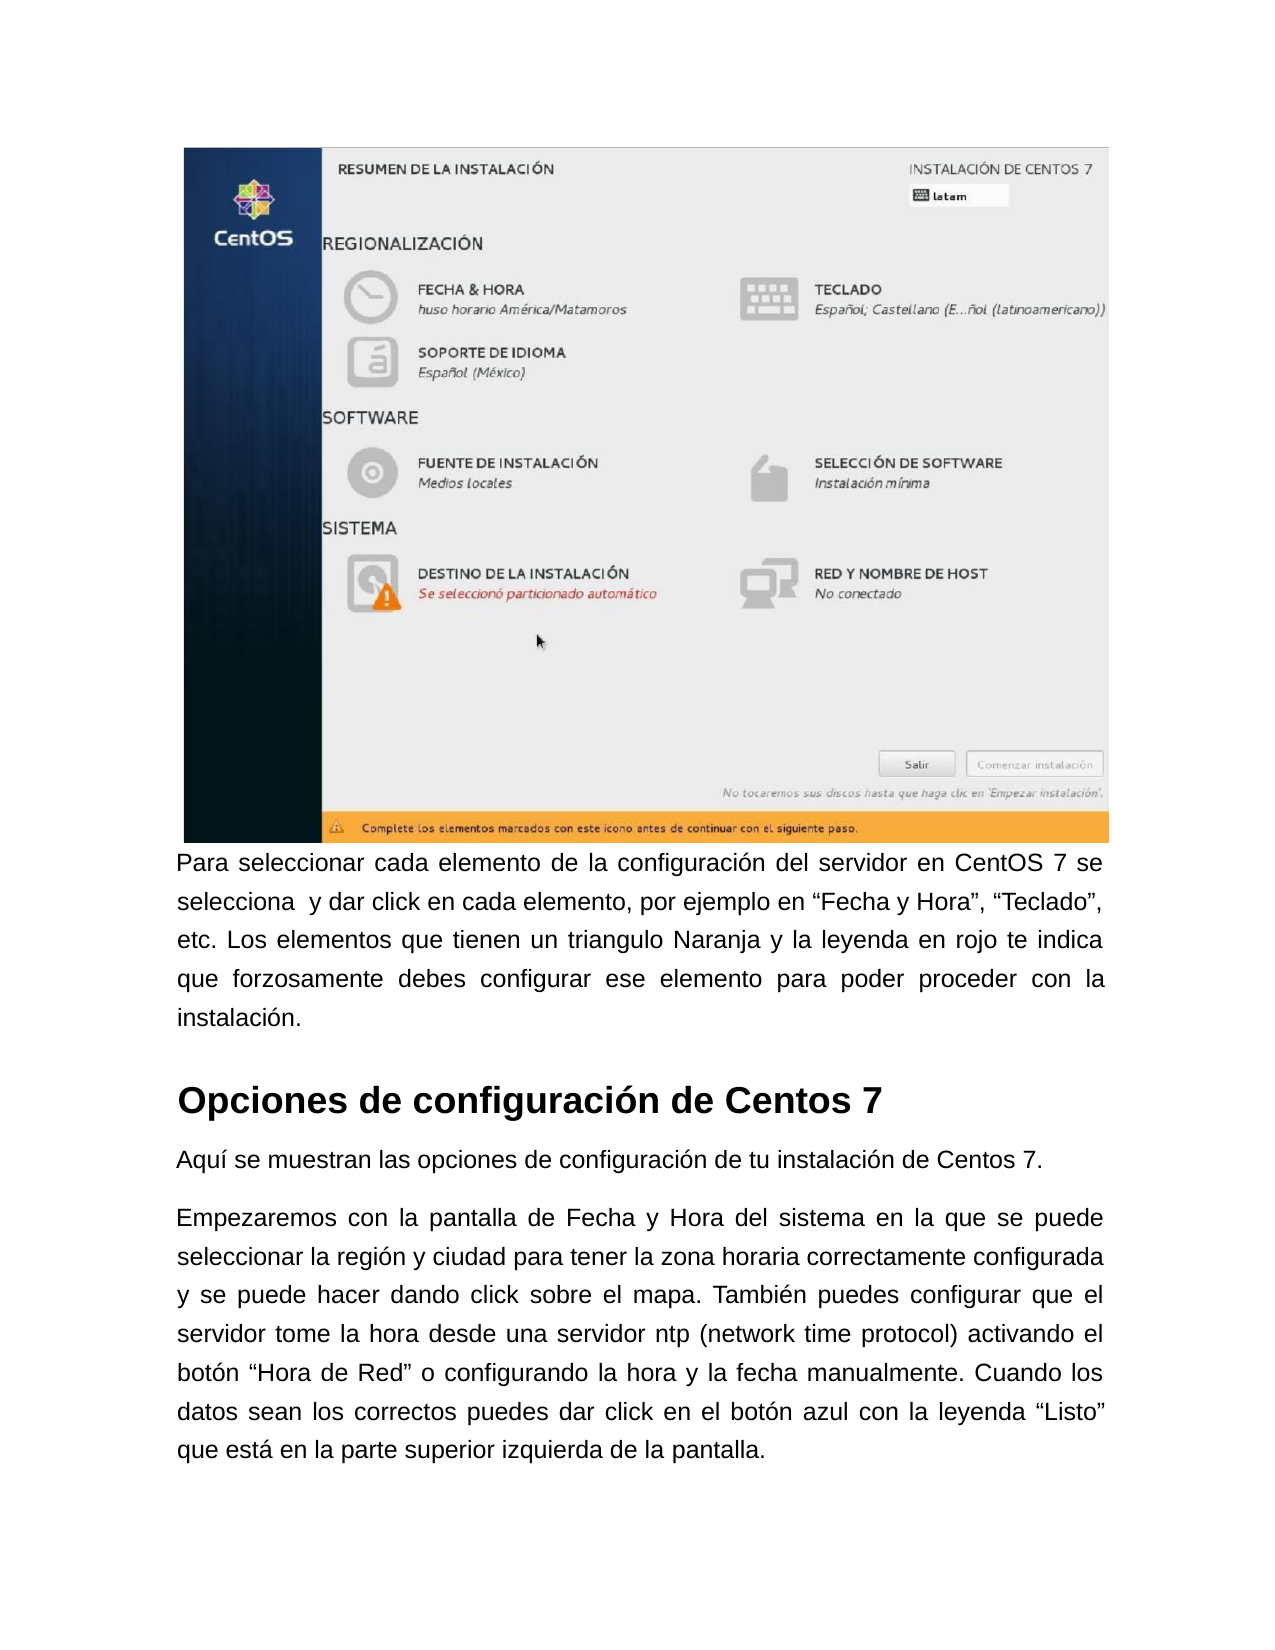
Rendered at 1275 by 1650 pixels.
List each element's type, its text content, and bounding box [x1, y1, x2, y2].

text Empezaremos con la pantalla de Fecha y Hora del sistema en la que se puede seleccionar la región y ciudad para tener la zona horaria correctamente configurada y se puede hacer dando click sobre el mapa. También puedes configurar que el servidor tome la hora desde una servidor ntp (network time protocol) activando el botón “Hora de Red” o configurando la hora y la fecha manualmente. Cuando los datos sean los correctos puedes dar click en el botón azul con la leyenda “Listo” que está en la parte superior izquierda de la pantalla. [176, 1203, 1105, 1464]
text Para seleccionar cada elemento de la configuración del servidor en CentOS 7 se selecciona y dar click en cada elemento, por ejemplo en “Fecha y Hora”, “Teclado”, etc. Los elementos que tienen un triangulo Naranja y la leyenda en rojo te indica que forzosamente debes configurar ese elemento para poder proceder con la instalación. [176, 848, 1105, 1032]
text Opciones de configuración de Centos 7 [177, 1078, 1121, 1122]
text Aquí se muestran las opciones de configuración de tu instalación de Centos 7. [176, 1145, 1121, 1174]
picture [183, 147, 1109, 843]
